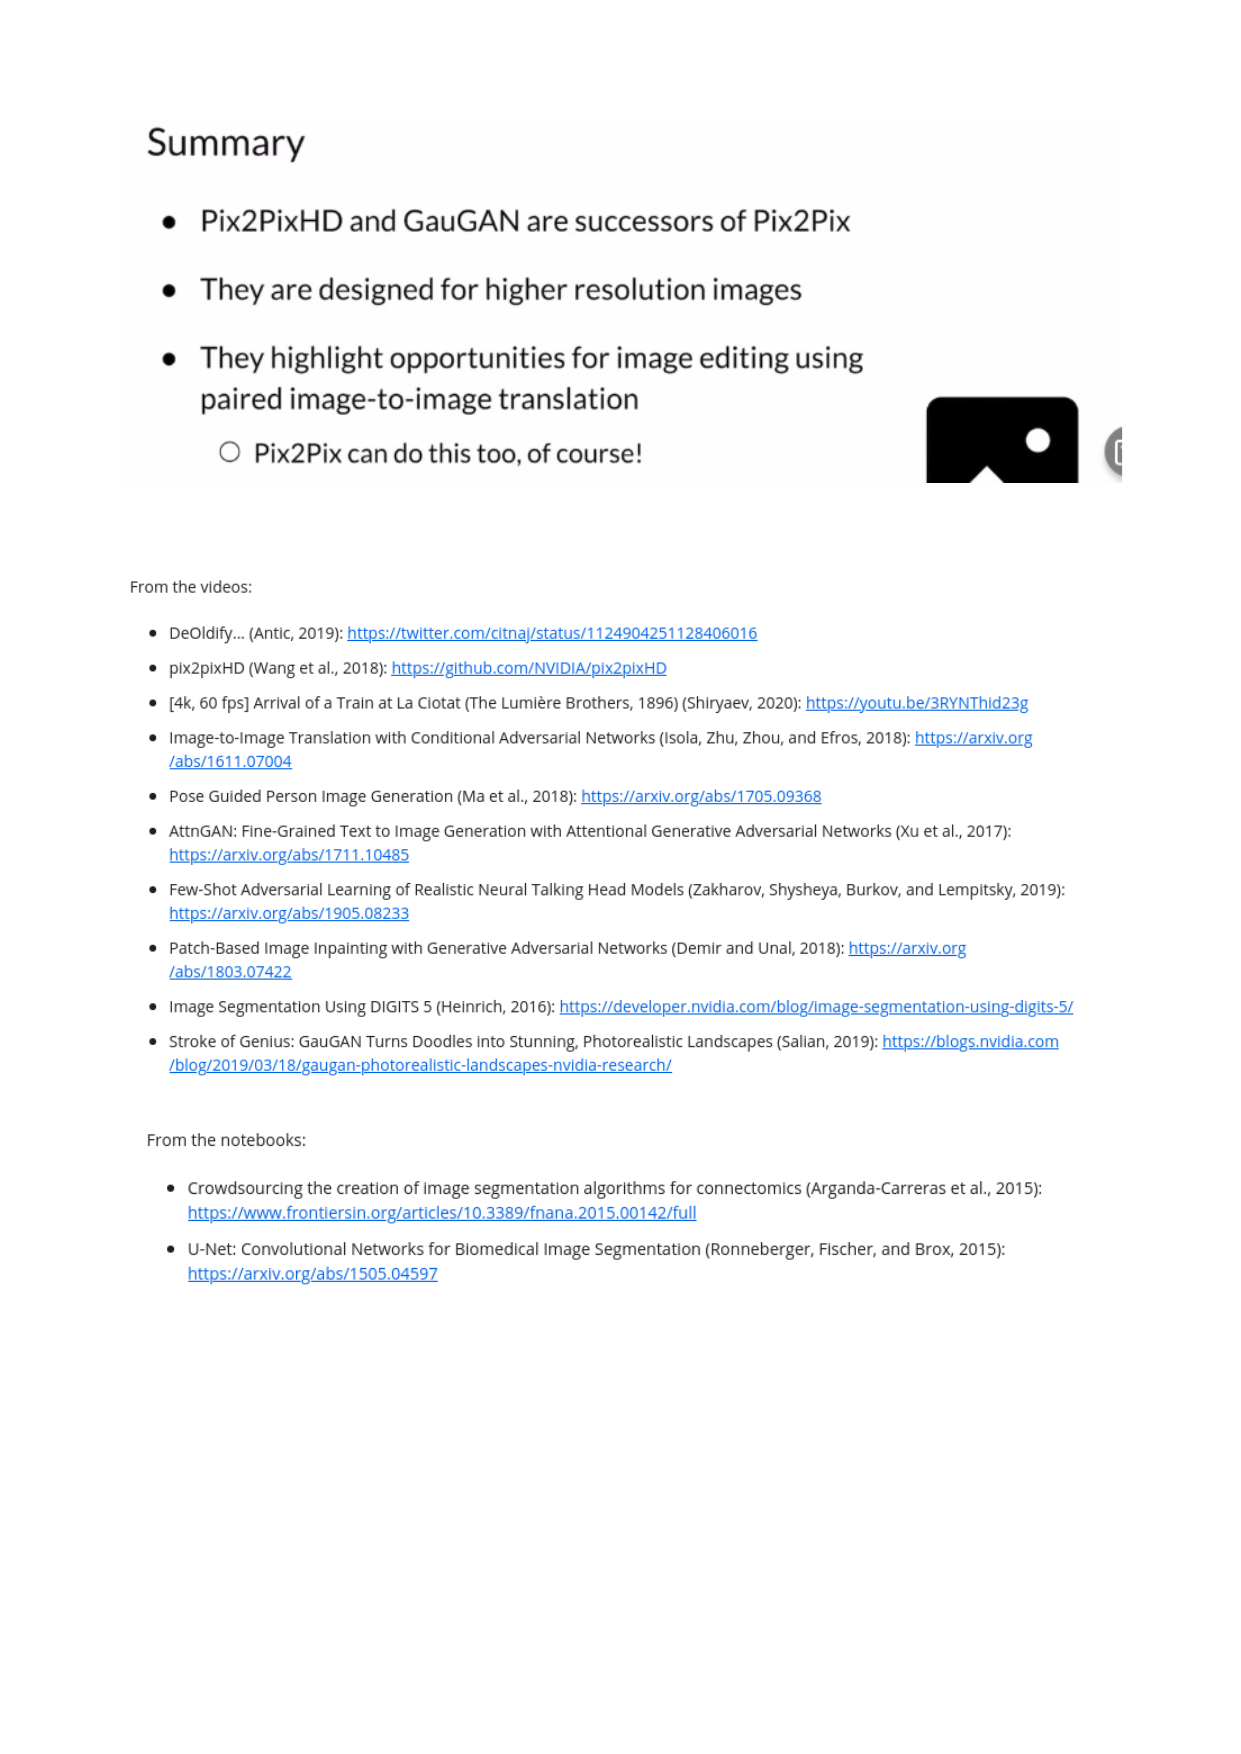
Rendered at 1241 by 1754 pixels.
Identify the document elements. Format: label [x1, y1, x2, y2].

picture [118, 1118, 1123, 1309]
picture [118, 568, 1123, 1090]
picture [118, 118, 1123, 483]
